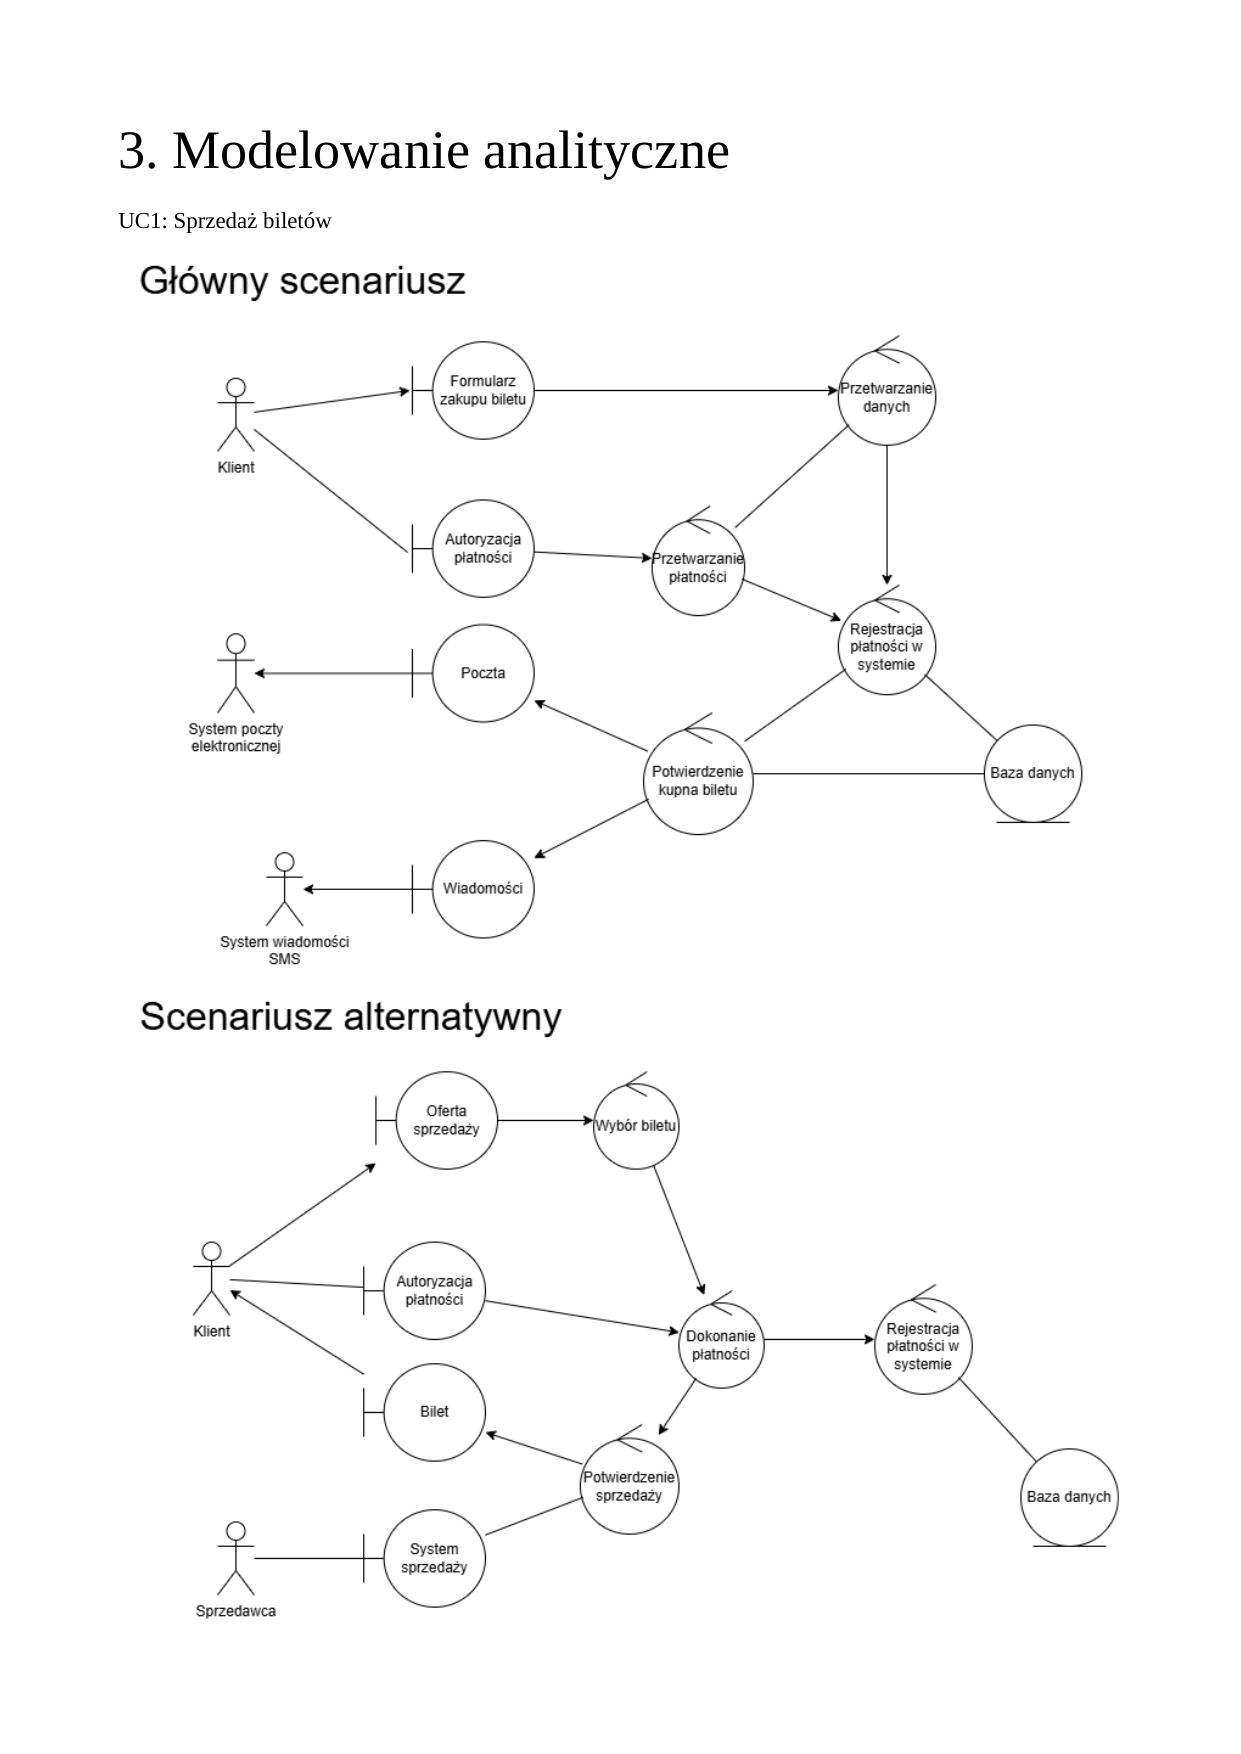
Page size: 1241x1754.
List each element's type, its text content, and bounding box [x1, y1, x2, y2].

picture [132, 244, 1119, 1620]
text 3. Modelowanie analityczne [118, 118, 1122, 180]
text UC1: Sprzedaż biletów [118, 207, 1122, 233]
